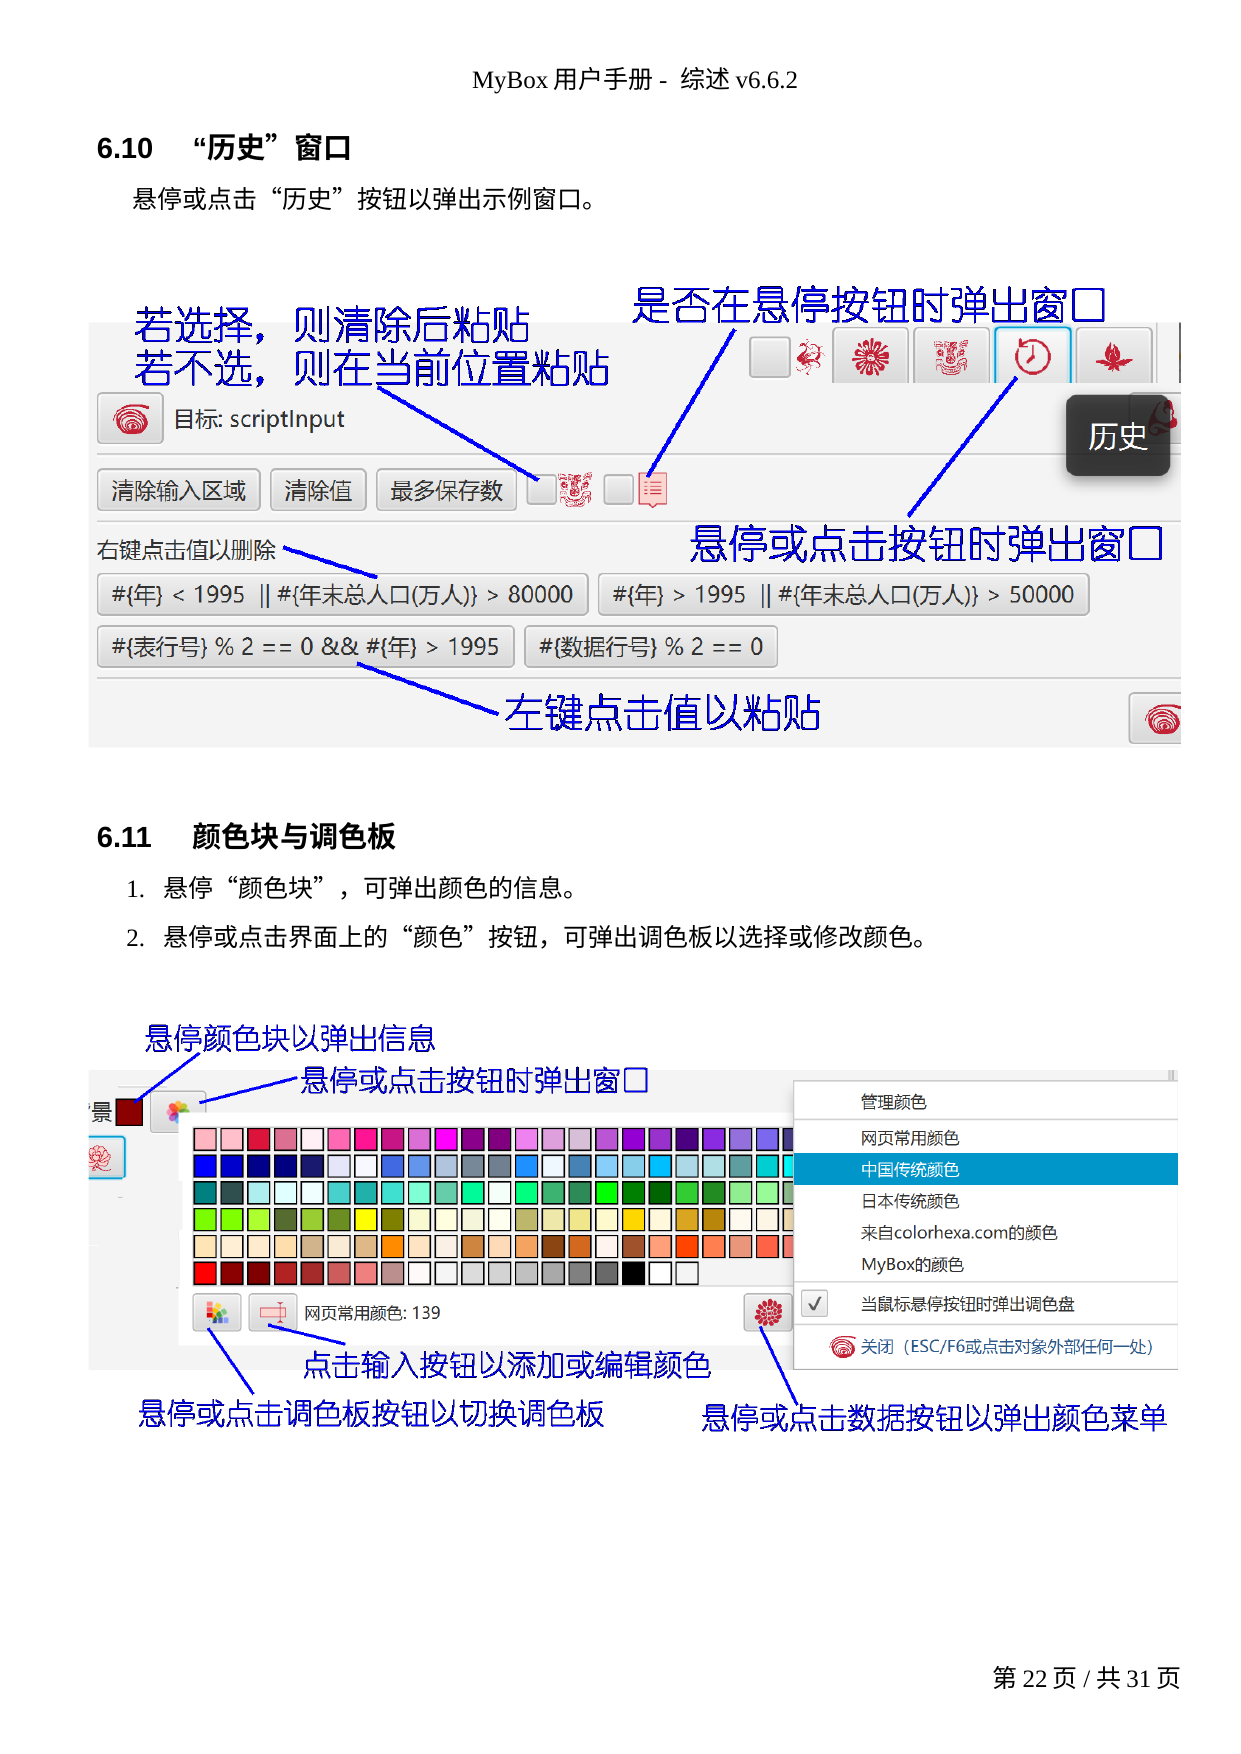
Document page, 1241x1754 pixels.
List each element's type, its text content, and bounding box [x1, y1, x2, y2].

subtitle “历史”窗口 [88, 125, 1181, 167]
list 悬停“颜色块”，可弹出颜色的信息。 [126, 869, 1181, 905]
picture [88, 1007, 1182, 1445]
picture [88, 269, 1182, 748]
text 悬停或点击“历史”按钮以弹出示例窗口。 [88, 179, 1181, 216]
picture [88, 1138, 123, 1177]
subtitle 颜色块与调色板 [88, 814, 1181, 856]
list 悬停或点击界面上的“颜色”按钮，可弹出调色板以选择或修改颜色。 [126, 917, 1181, 954]
